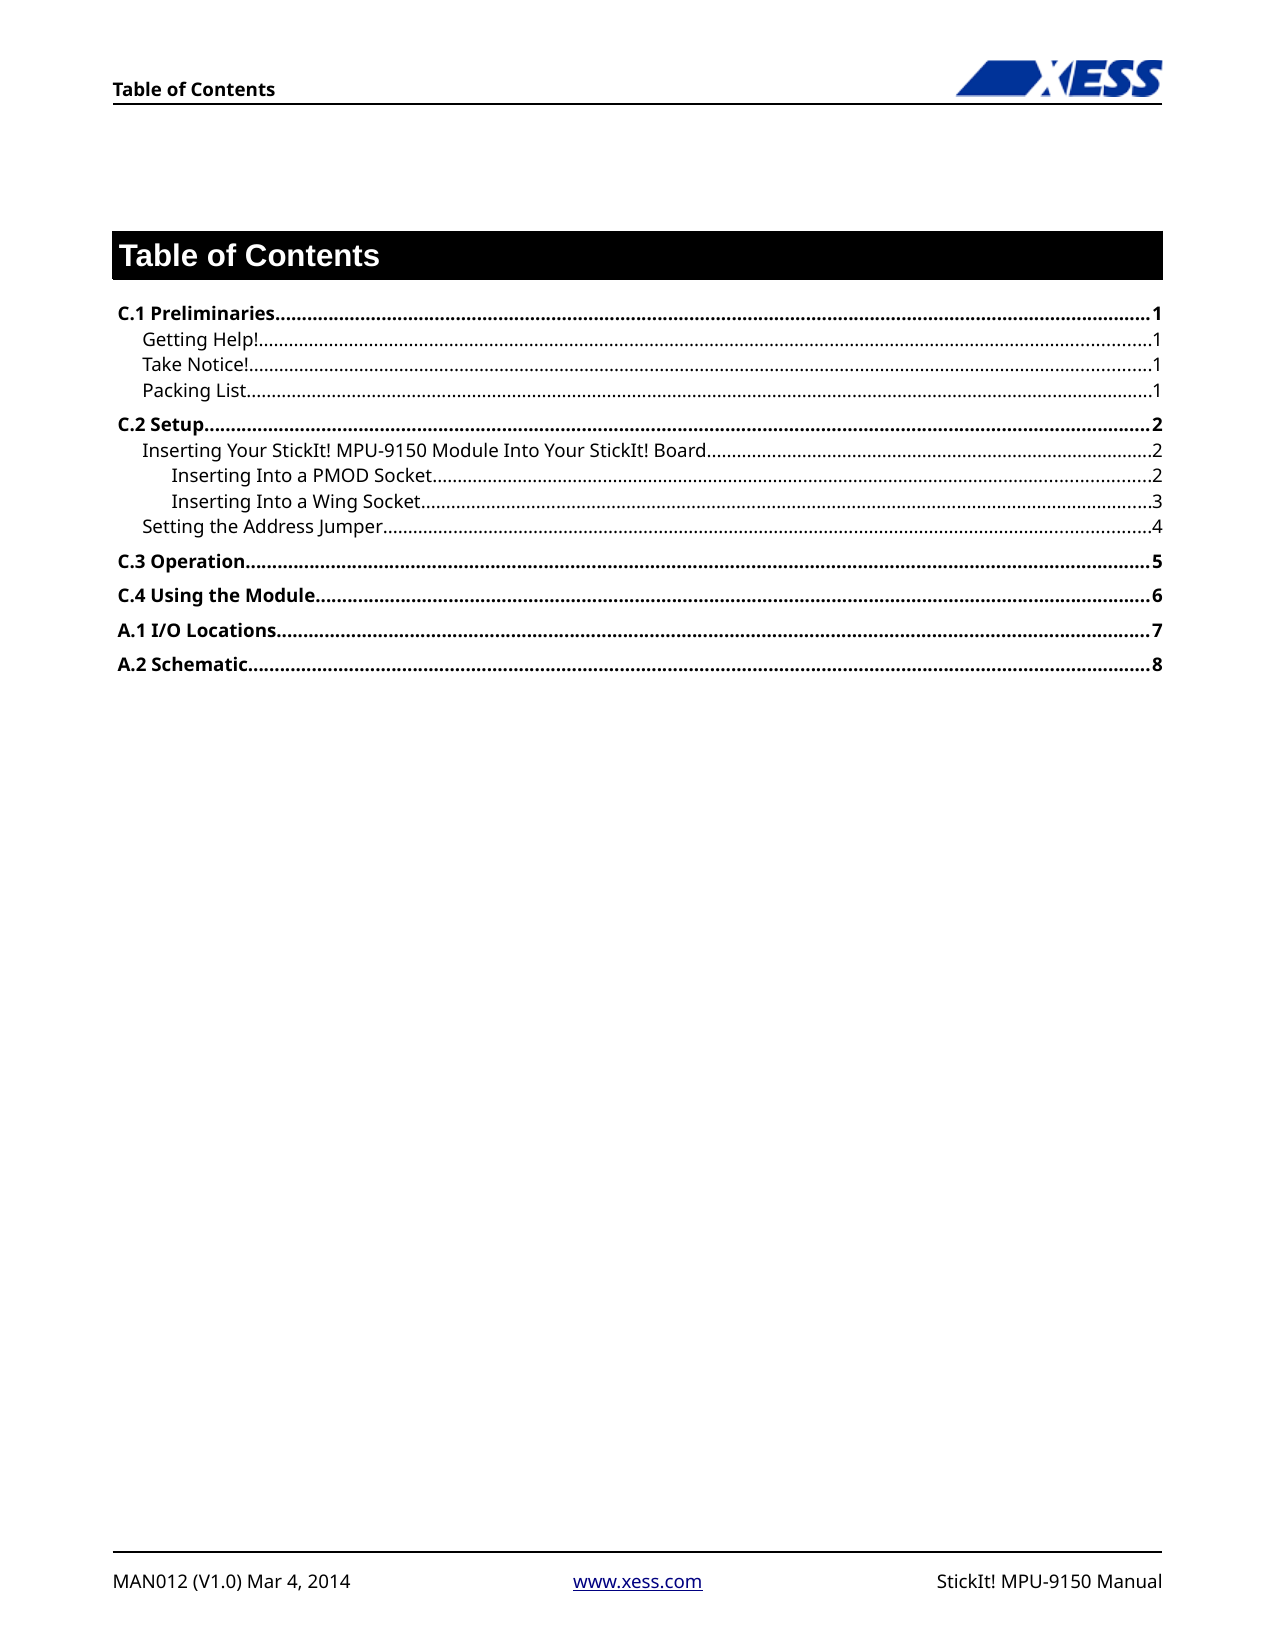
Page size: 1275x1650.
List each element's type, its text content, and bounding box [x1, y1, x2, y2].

text Take Notice! 1 [142, 351, 1162, 377]
text C.1 Preliminaries 1 [112, 300, 1162, 326]
text C.2 Setup 2 [112, 411, 1162, 437]
text A.2 Schematic 8 [112, 651, 1162, 677]
text Packing List 1 [142, 377, 1162, 402]
text Setting the Address Jumper 4 [142, 513, 1162, 539]
text Getting Help! 1 [142, 326, 1162, 351]
subtitle Table of Contents [114, 232, 1162, 279]
text Inserting Into a Wing Socket 3 [171, 488, 1162, 513]
text Inserting Into a PMOD Socket 2 [171, 462, 1162, 488]
text A.1 I/O Locations 7 [112, 617, 1162, 642]
text C.3 Operation 5 [112, 548, 1162, 573]
text C.4 Using the Module 6 [112, 582, 1162, 608]
picture [955, 60, 1163, 97]
text Inserting Your StickIt! MPU-9150 Module Into Your StickIt! Board 2 [142, 437, 1162, 462]
